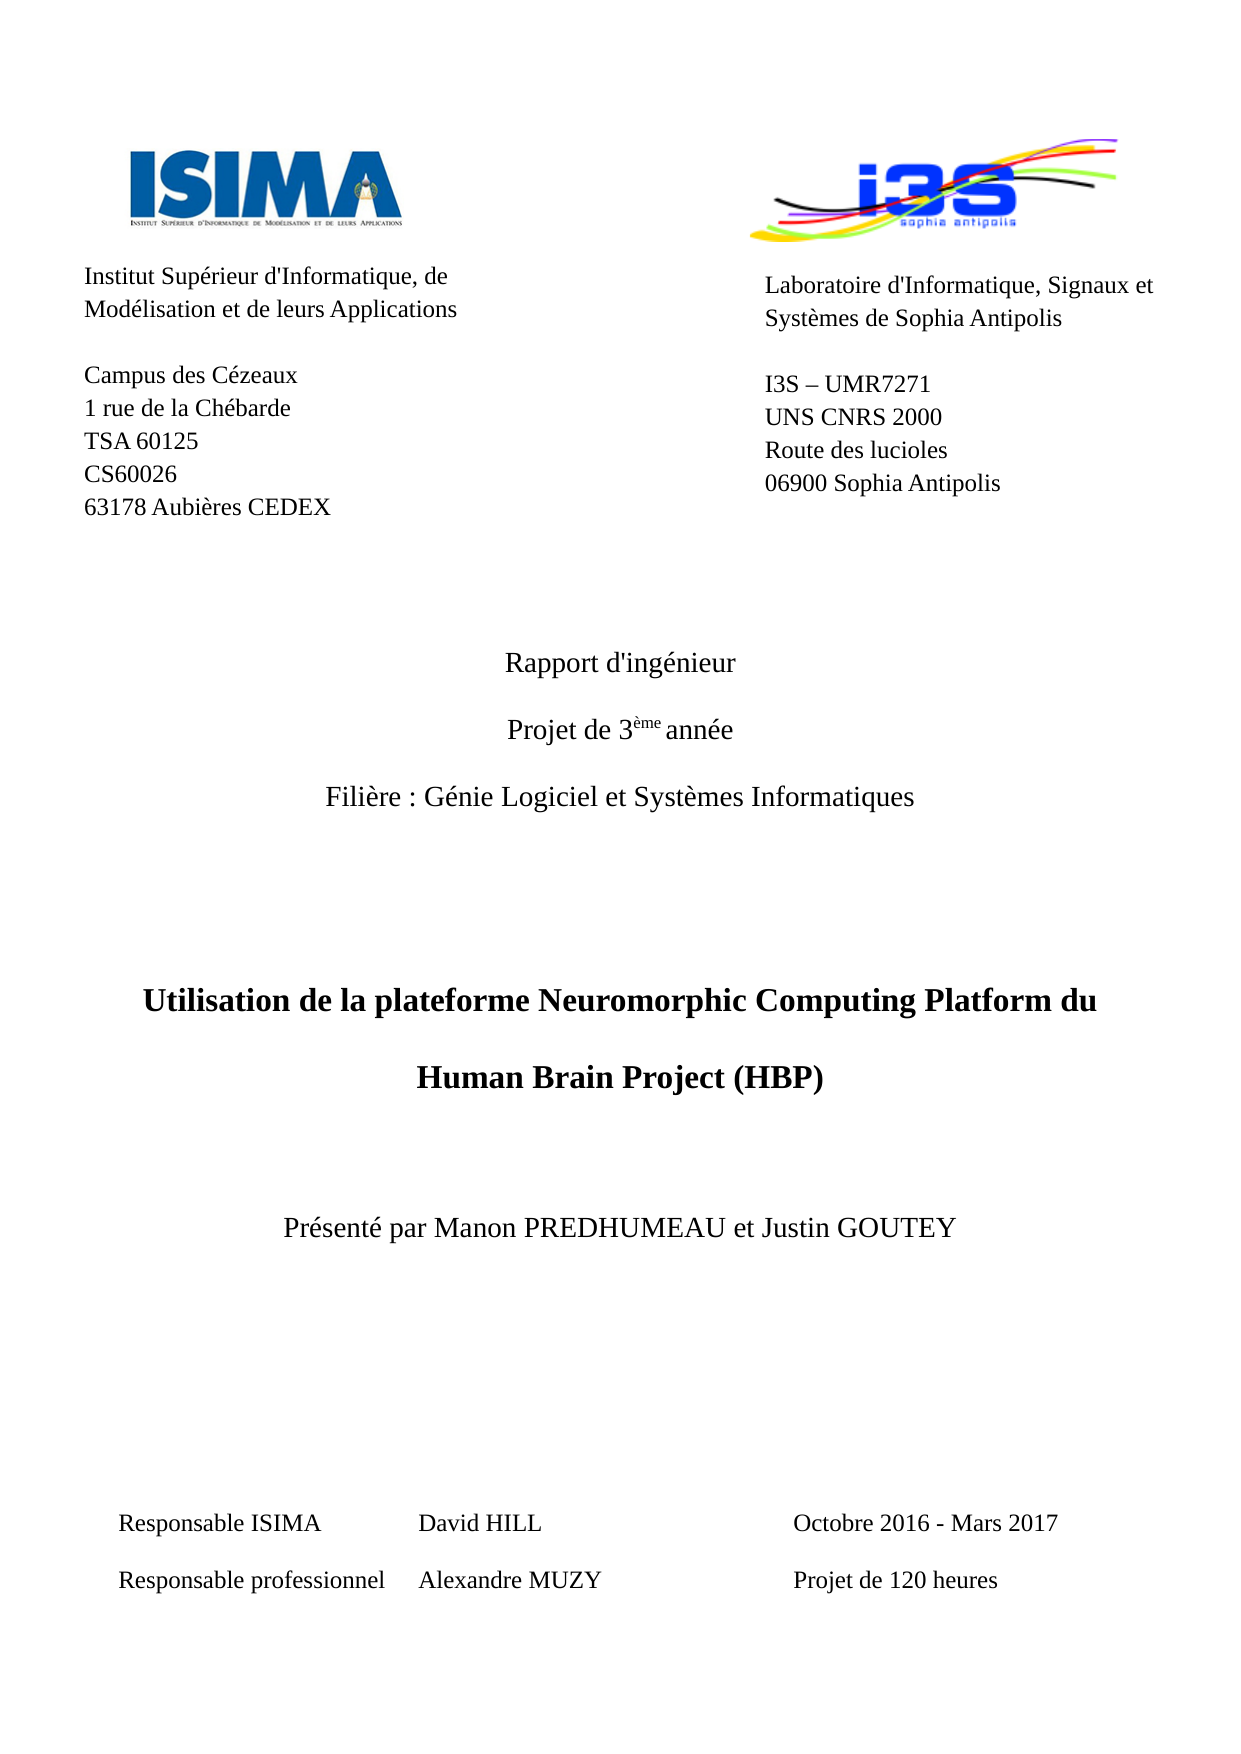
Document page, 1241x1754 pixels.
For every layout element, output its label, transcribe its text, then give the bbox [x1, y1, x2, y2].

text Filière : Génie Logiciel et Systèmes Informatiques [118, 779, 1122, 813]
text Projet de 3ème année [118, 712, 1122, 746]
text Utilisation de la plateforme Neuromorphic Computing Platform du Human Brain Project (HBP) [118, 981, 1122, 1096]
text Responsable professionnel Alexandre MUZY Projet de 120 heures [118, 1565, 1122, 1594]
picture [120, 148, 405, 229]
text Rapport d'ingénieur [118, 645, 1122, 679]
text Responsable ISIMA David HILL Octobre 2016 - Mars 2017 [118, 1508, 1122, 1536]
picture [749, 139, 1119, 242]
text Présenté par Manon PREDHUMEAU et Justin GOUTEY [118, 1211, 1122, 1244]
